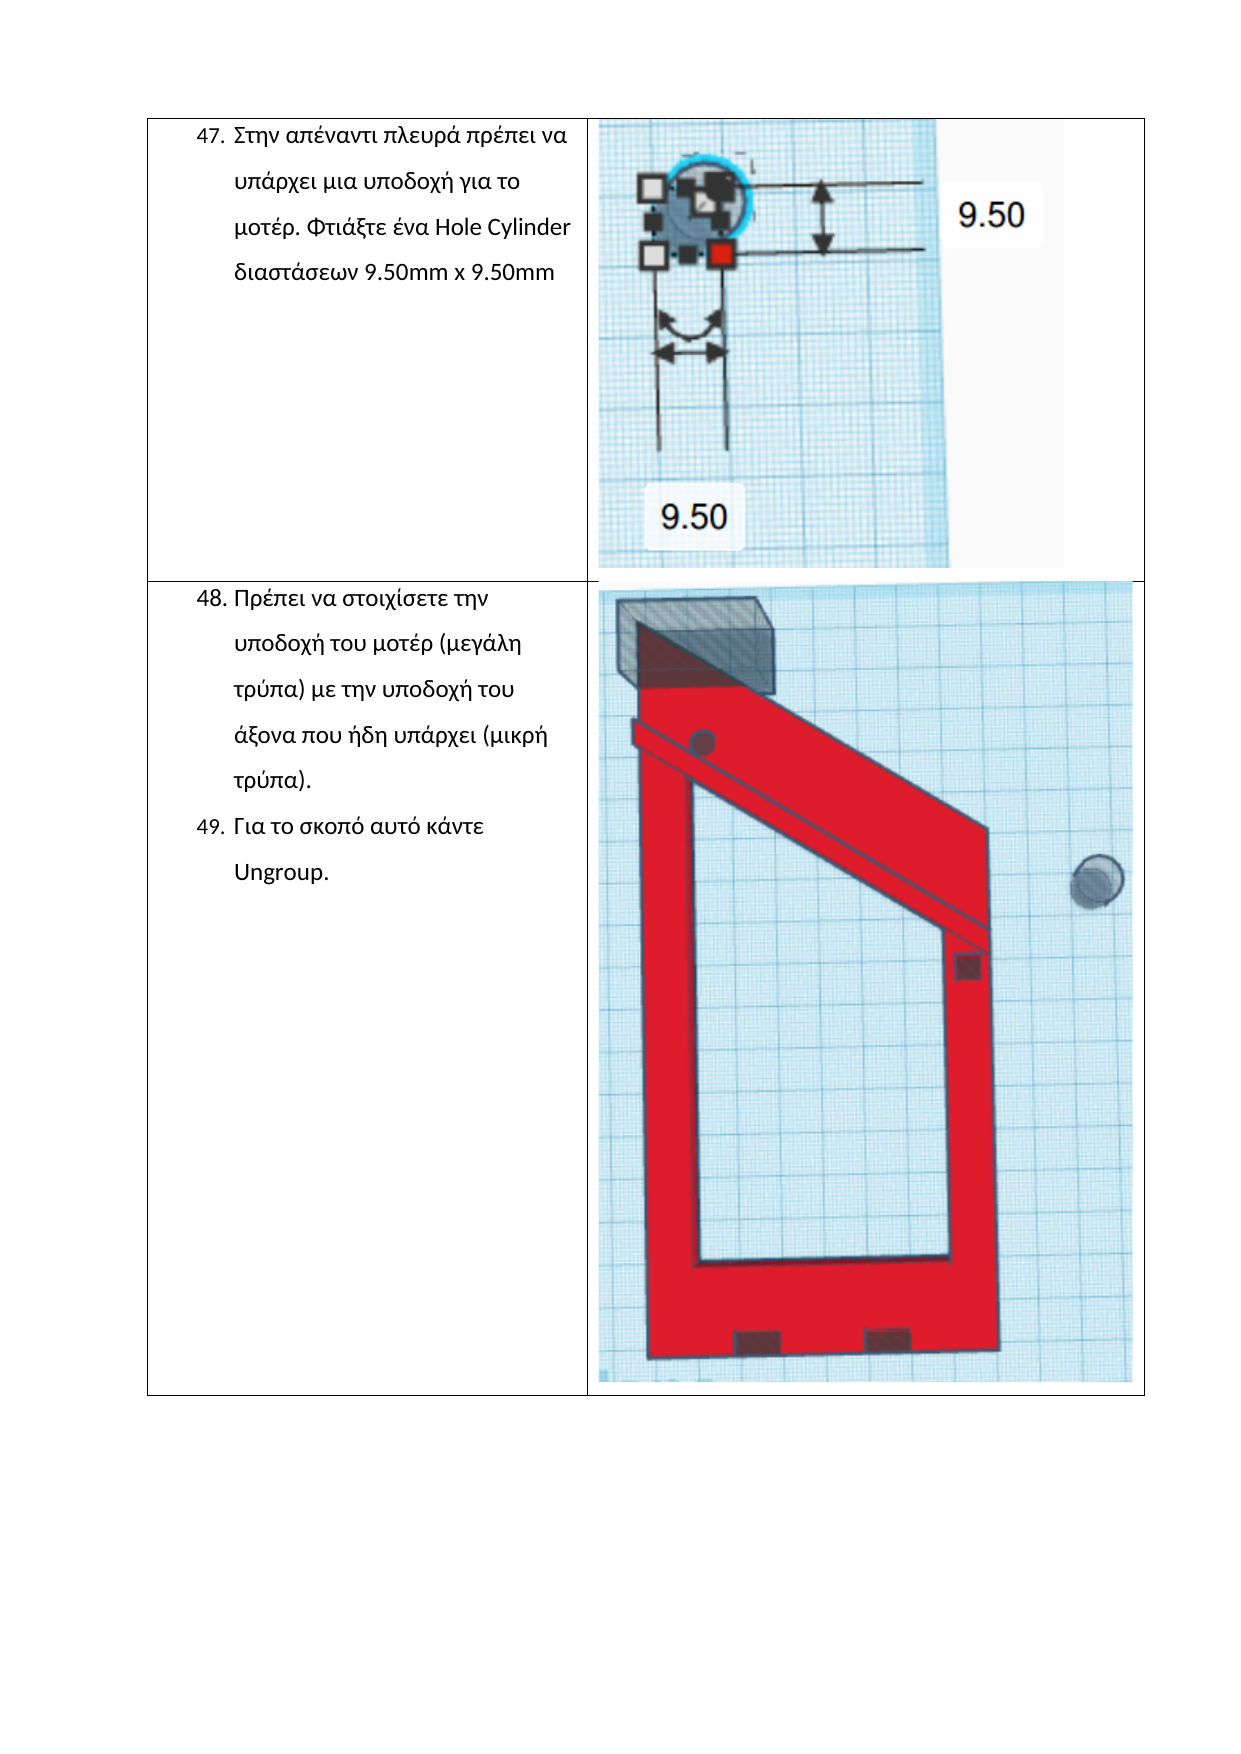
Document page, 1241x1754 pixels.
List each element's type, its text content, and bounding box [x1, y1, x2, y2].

table_cell [588, 119, 1144, 581]
table_cell [588, 582, 1144, 1395]
table_cell Πρέπει να στοιχίσετε την υποδοχή του μοτέρ (μεγάλη τρύπα) με την υποδοχή του άξονα που ήδη υπάρχει (μικρή τρύπα). Για το σκοπό αυτό κάντε Ungroup. [148, 582, 587, 1395]
table_cell Στην απέναντι πλευρά πρέπει να υπάρχει μια υποδοχή για το μοτέρ. Φτιάξτε ένα Hole Cylinder διαστάσεων 9.50mm x 9.50mm [148, 119, 587, 581]
